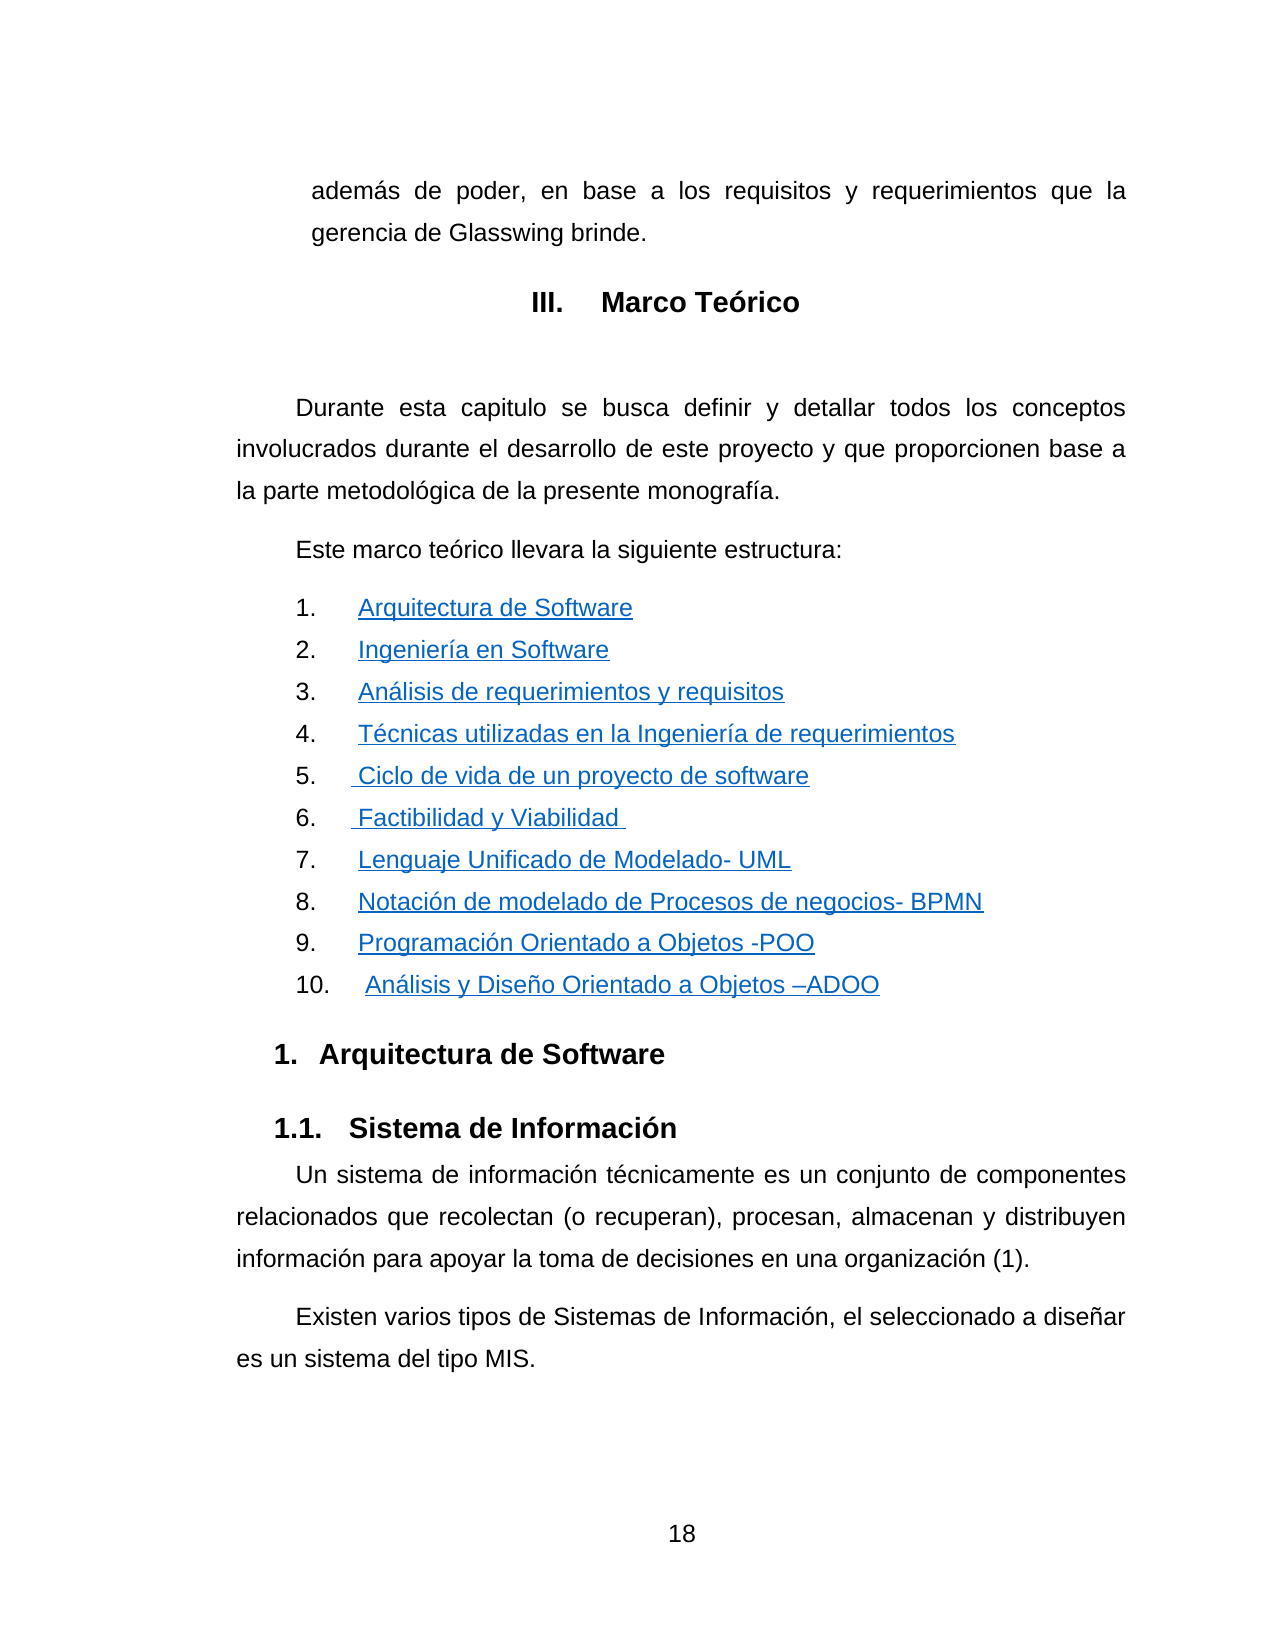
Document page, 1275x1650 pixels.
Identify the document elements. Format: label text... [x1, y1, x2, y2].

text 10. Análisis y Diseño Orientado a Objetos –ADOO [236, 971, 1127, 999]
text 6. Factibilidad y Viabilidad [236, 803, 1127, 831]
text Un sistema de información técnicamente es un conjunto de componentes relacionados que recolectan (o recuperan), procesan, almacenan y distribuyen información para apoyar la toma de decisiones en una organización (1). [236, 1161, 1127, 1272]
subtitle Marco Teórico [236, 286, 1127, 318]
subtitle Arquitectura de Software [274, 1038, 1127, 1071]
text 9. Programación Orientado a Objetos -POO [236, 929, 1127, 957]
text 4. Técnicas utilizadas en la Ingeniería de requerimientos [236, 720, 1127, 748]
list además de poder, en base a los requisitos y requerimientos que la gerencia de Glasswing brinde. [274, 177, 1127, 247]
text Este marco teórico llevara la siguiente estructura: [236, 536, 1127, 563]
text 5. Ciclo de vida de un proyecto de software [236, 762, 1127, 789]
text 7. Lenguaje Unificado de Modelado- UML [236, 845, 1127, 873]
text 1. Arquitectura de Software [236, 594, 1127, 622]
text Existen varios tipos de Sistemas de Información, el seleccionado a diseñar es un sistema del tipo MIS. [236, 1303, 1127, 1373]
text 2. Ingeniería en Software [236, 636, 1127, 664]
text 8. Notación de modelado de Procesos de negocios- BPMN [236, 887, 1127, 915]
text 3. Análisis de requerimientos y requisitos [236, 678, 1127, 706]
subtitle Sistema de Información [274, 1112, 1127, 1144]
text Durante esta capitulo se busca definir y detallar todos los conceptos involucrados durante el desarrollo de este proyecto y que proporcionen base a la parte metodológica de la presente monografía. [236, 393, 1127, 505]
